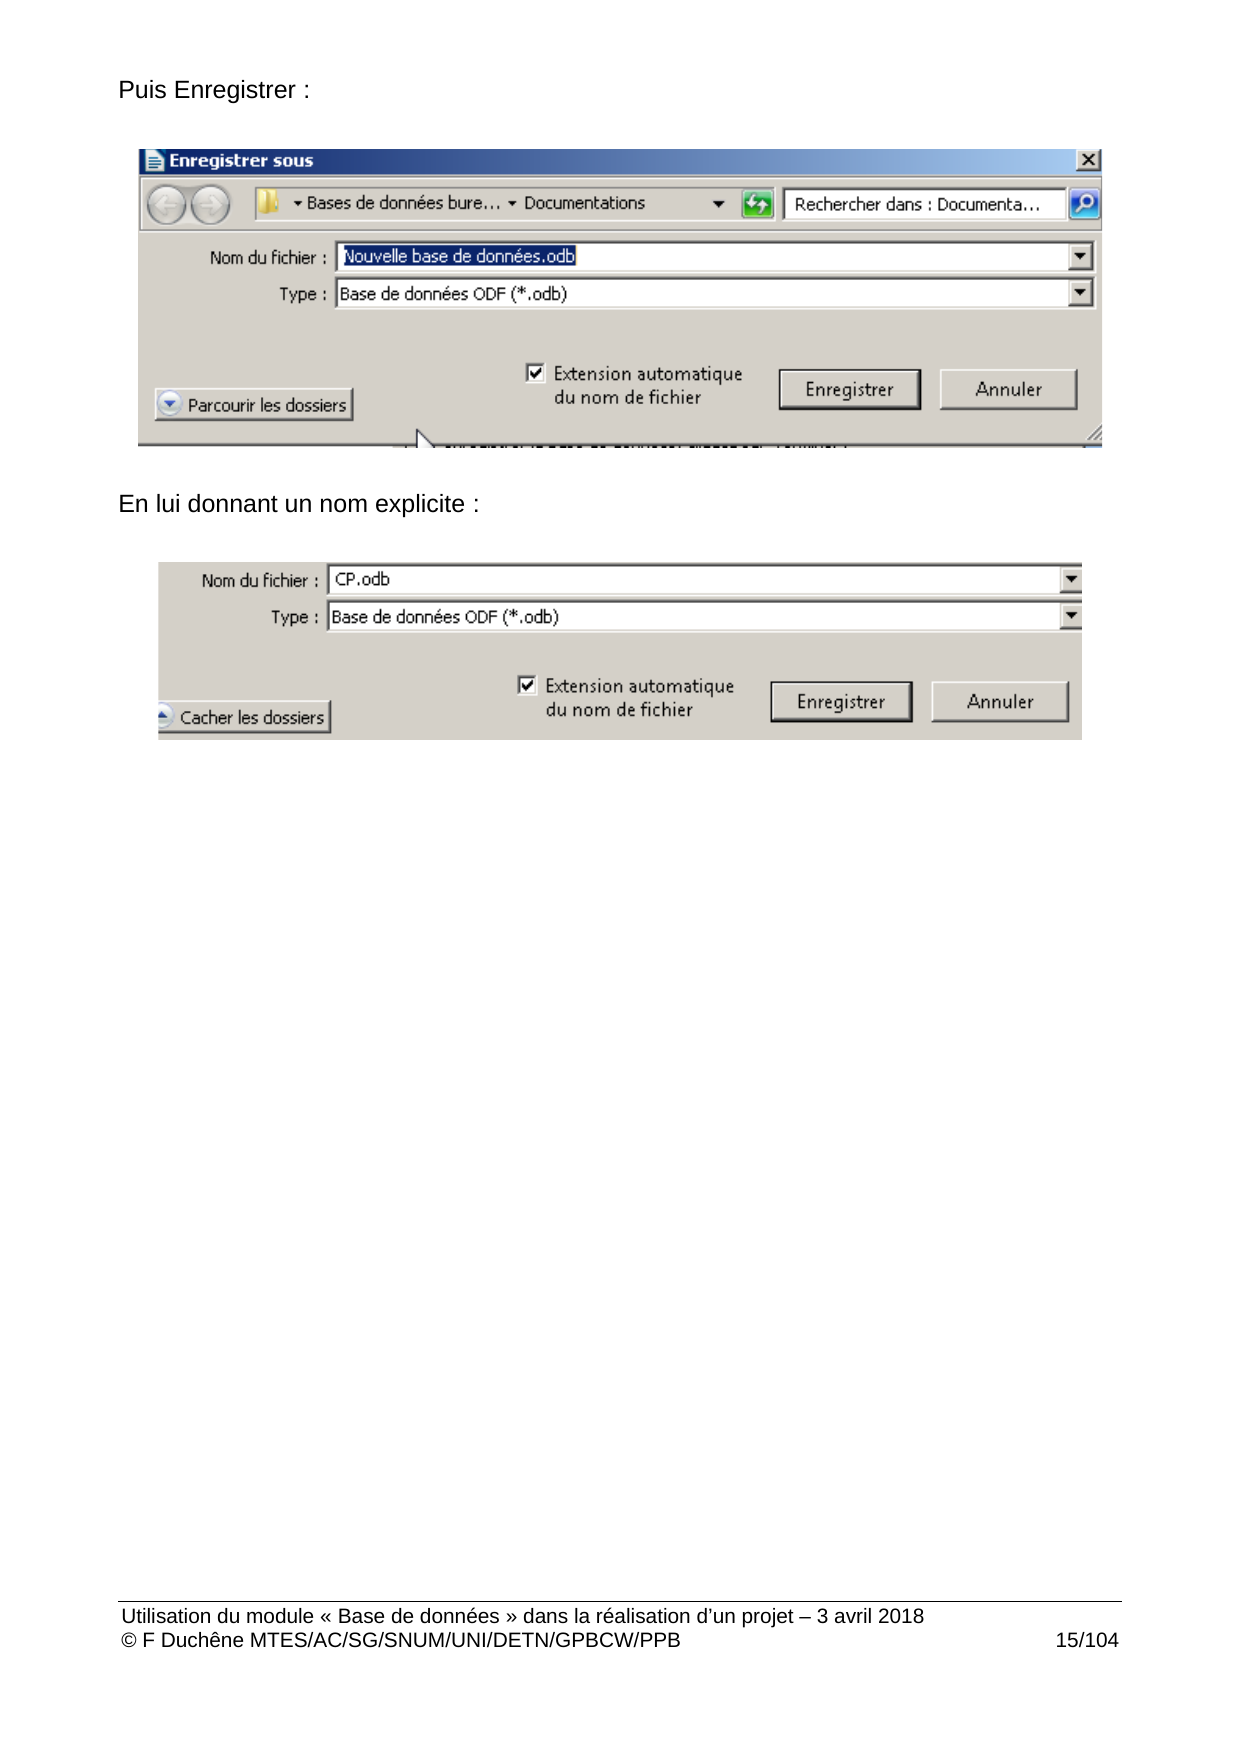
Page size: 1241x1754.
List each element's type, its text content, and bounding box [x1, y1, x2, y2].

text Puis Enregistrer : [118, 75, 1122, 104]
text En lui donnant un nom explicite : [118, 489, 1122, 517]
picture [138, 149, 1103, 448]
picture [158, 562, 1082, 740]
